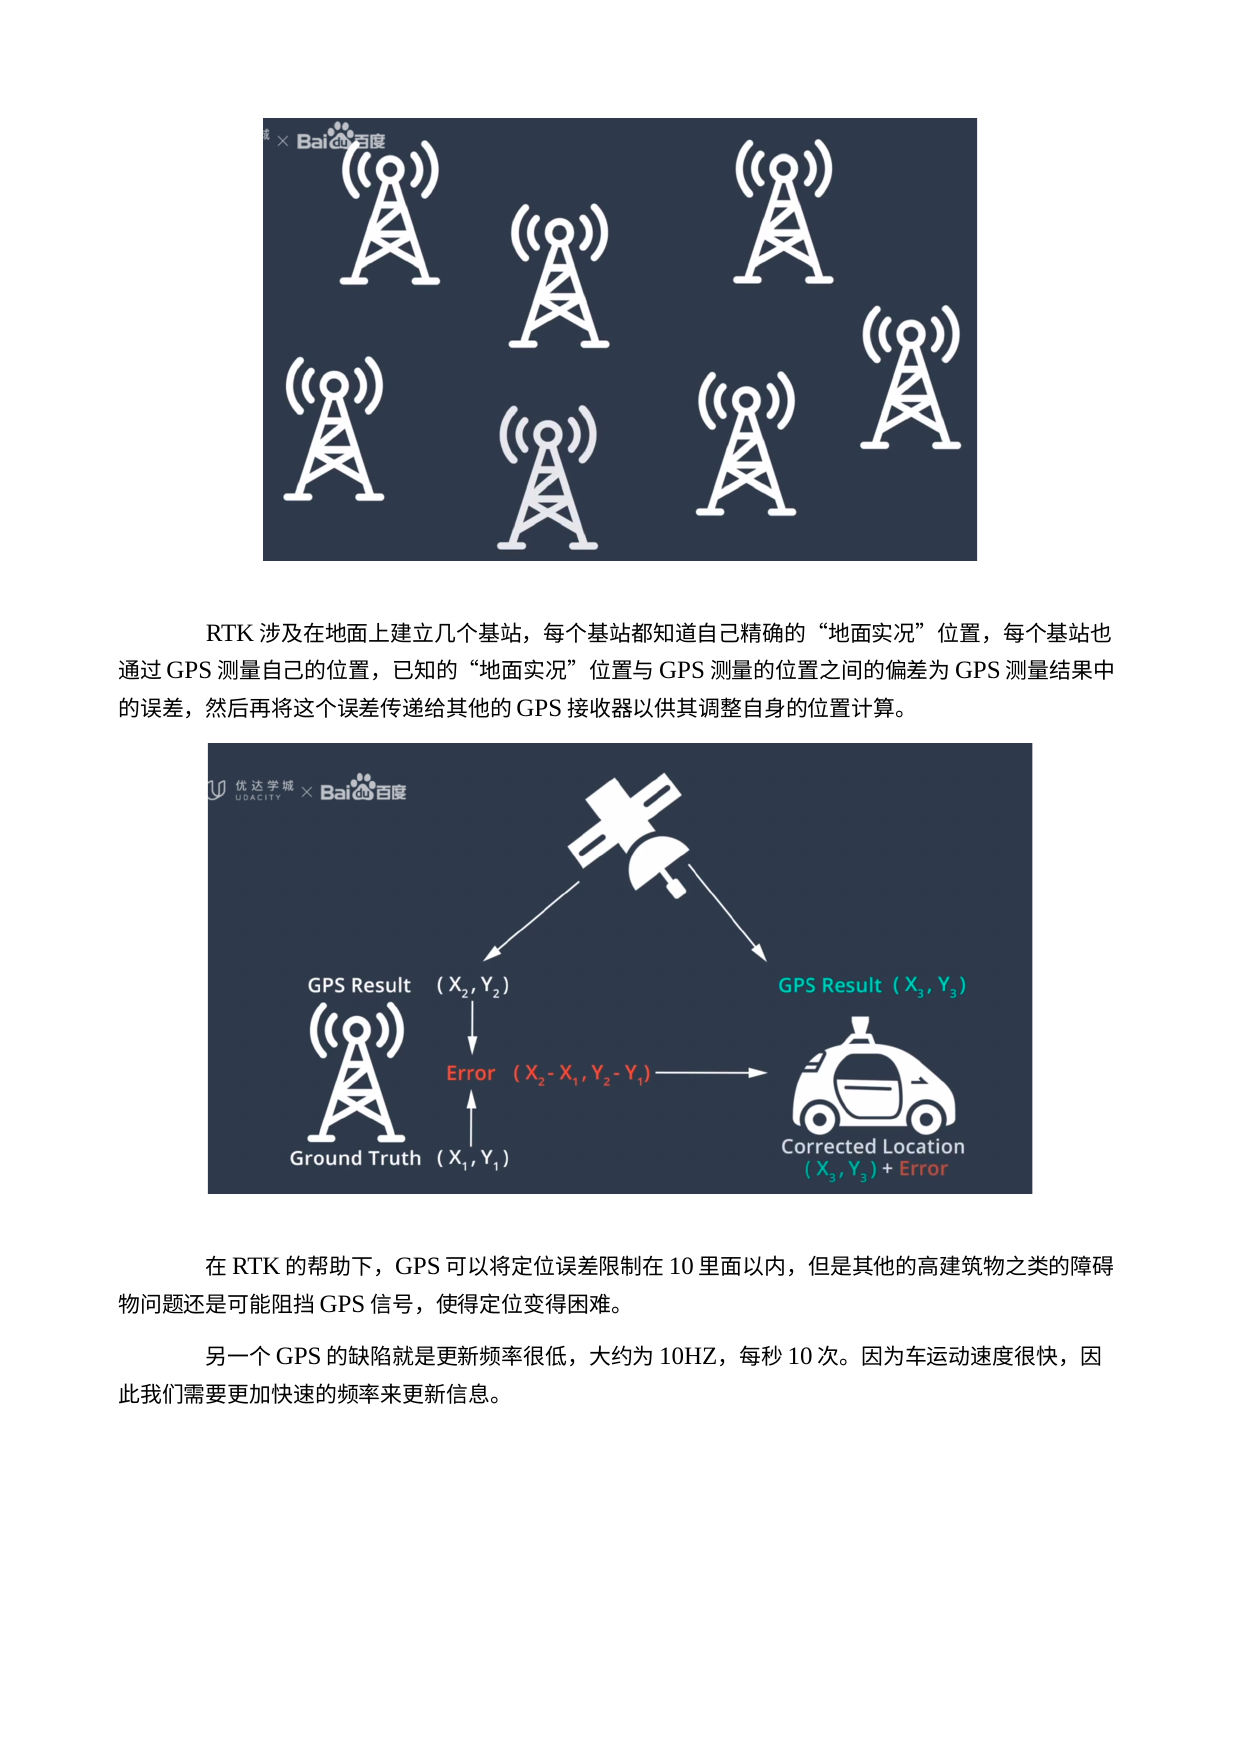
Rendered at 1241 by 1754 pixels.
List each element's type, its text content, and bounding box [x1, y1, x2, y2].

text 另一个GPS的缺陷就是更新频率很低，大约为10HZ，每秒10次。因为车运动速度很快，因此我们需要更加快速的频率来更新信息。 [118, 1339, 1122, 1409]
text RTK涉及在地面上建立几个基站，每个基站都知道自己精确的“地面实况”位置，每个基站也通过GPS测量自己的位置，已知的“地面实况”位置与GPS测量的位置之间的偏差为GPS测量结果中的误差，然后再将这个误差传递给其他的GPS接收器以供其调整自身的位置计算。 [118, 616, 1122, 723]
text 在RTK的帮助下，GPS可以将定位误差限制在10里面以内，但是其他的高建筑物之类的障碍物问题还是可能阻挡GPS信号，使得定位变得困难。 [118, 1249, 1122, 1318]
picture [207, 743, 1033, 1194]
picture [263, 118, 978, 561]
